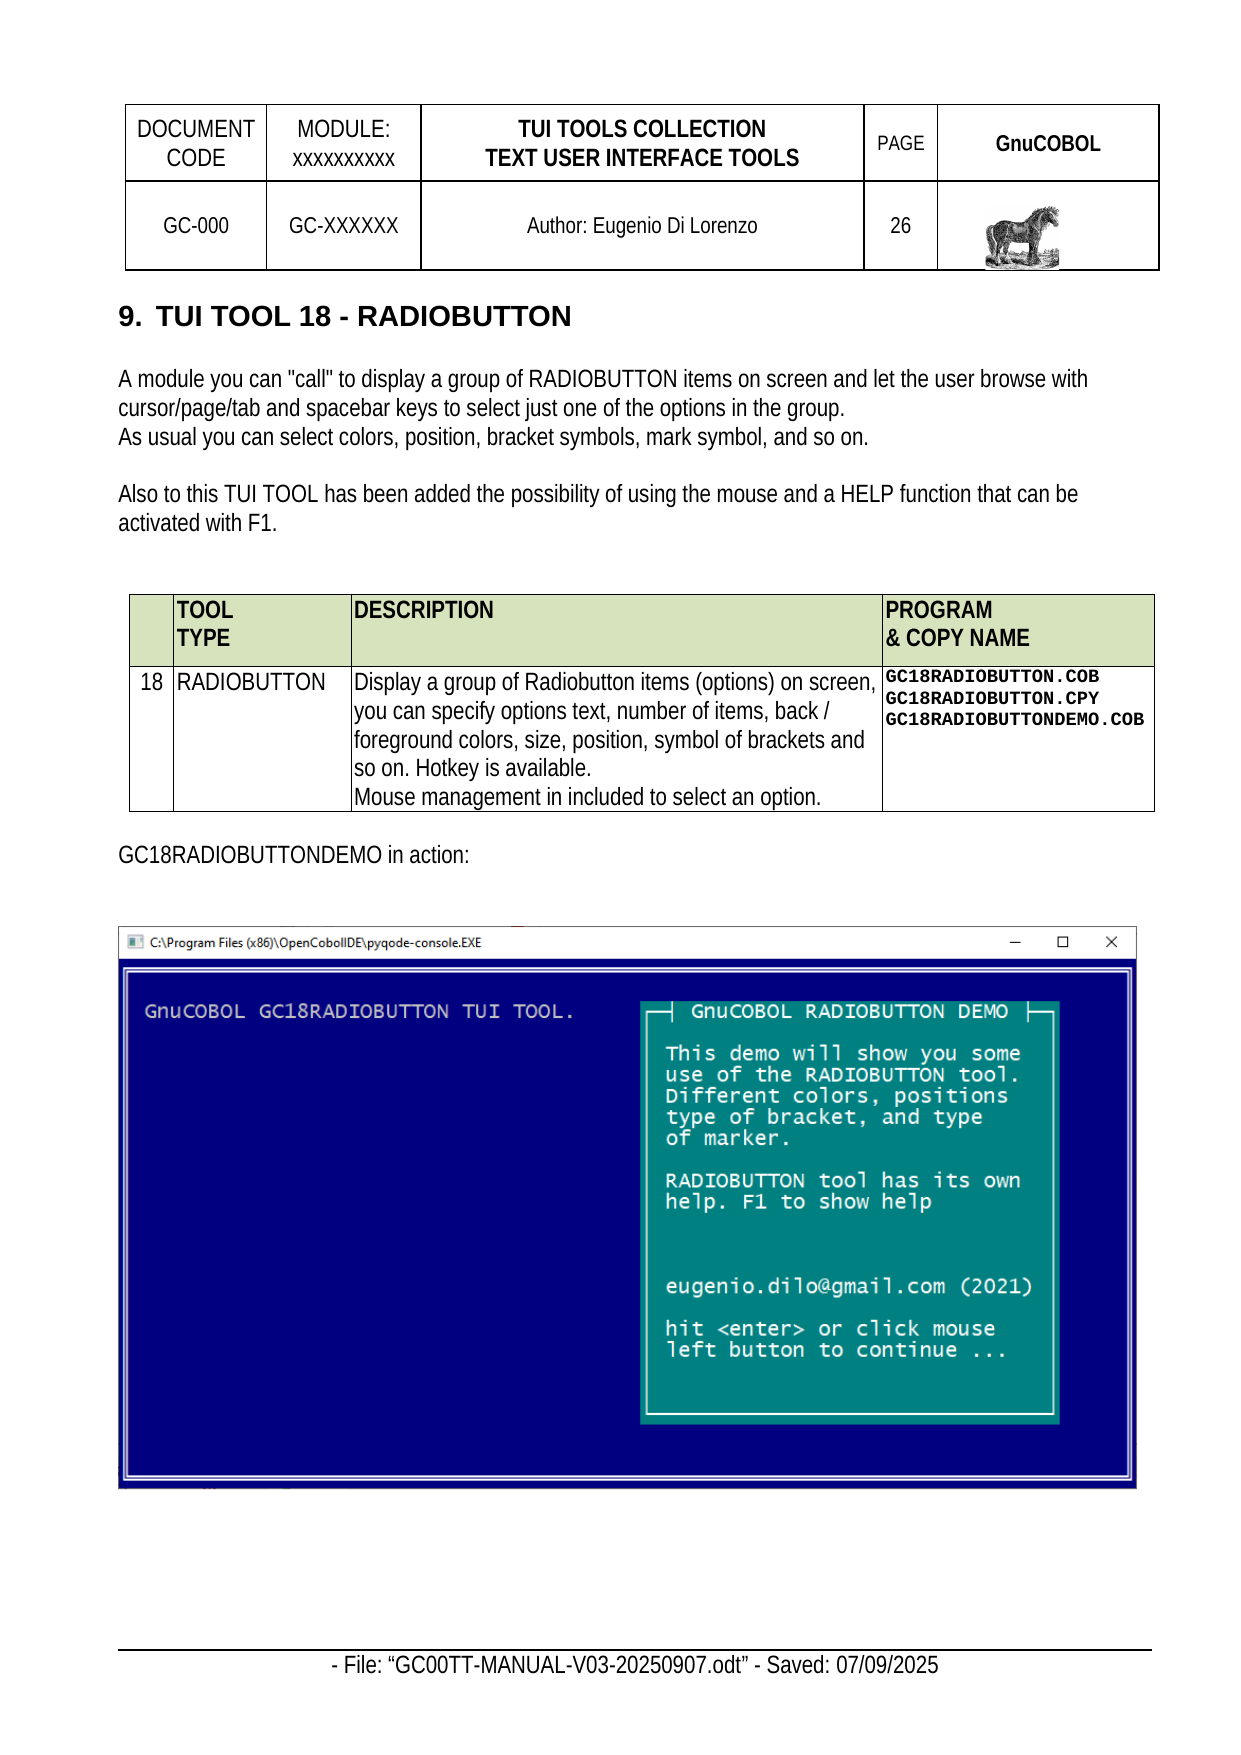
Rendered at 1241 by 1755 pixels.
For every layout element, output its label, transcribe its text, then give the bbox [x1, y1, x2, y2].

table_header PROGRAM & COPY NAME [883, 595, 1154, 666]
text A module you can "call" to display a group of RADIOBUTTON items on screen and let the user browse with cursor/page/tab and spacebar keys to select just one of the options in the group. As usual you can select colors, position, bracket symbols, mark symbol, and so on. [118, 364, 1152, 479]
table_header [130, 595, 173, 666]
table_header TOOL TYPE [174, 595, 351, 666]
table_header DESCRIPTION [352, 595, 882, 666]
text GC18RADIOBUTTONDEMO in action: [118, 840, 1152, 869]
text Also to this TUI TOOL has been added the possibility of using the mouse and a HELP function that can be activated with F1. [118, 479, 1152, 536]
table_cell RADIOBUTTON [174, 667, 351, 811]
subtitle TUI TOOL 18 - RADIOBUTTON [118, 299, 1152, 333]
table_cell 18 [130, 667, 173, 811]
table_cell GC18RADIOBUTTON.COB GC18RADIOBUTTON.CPY GC18RADIOBUTTONDEMO.COB [883, 667, 1154, 811]
table_cell Display a group of Radiobutton items (options) on screen, you can specify options text, number of items, back / foreground colors, size, position, symbol of brackets and so on. Hotkey is available. Mouse management in included to select an option. [352, 667, 882, 811]
